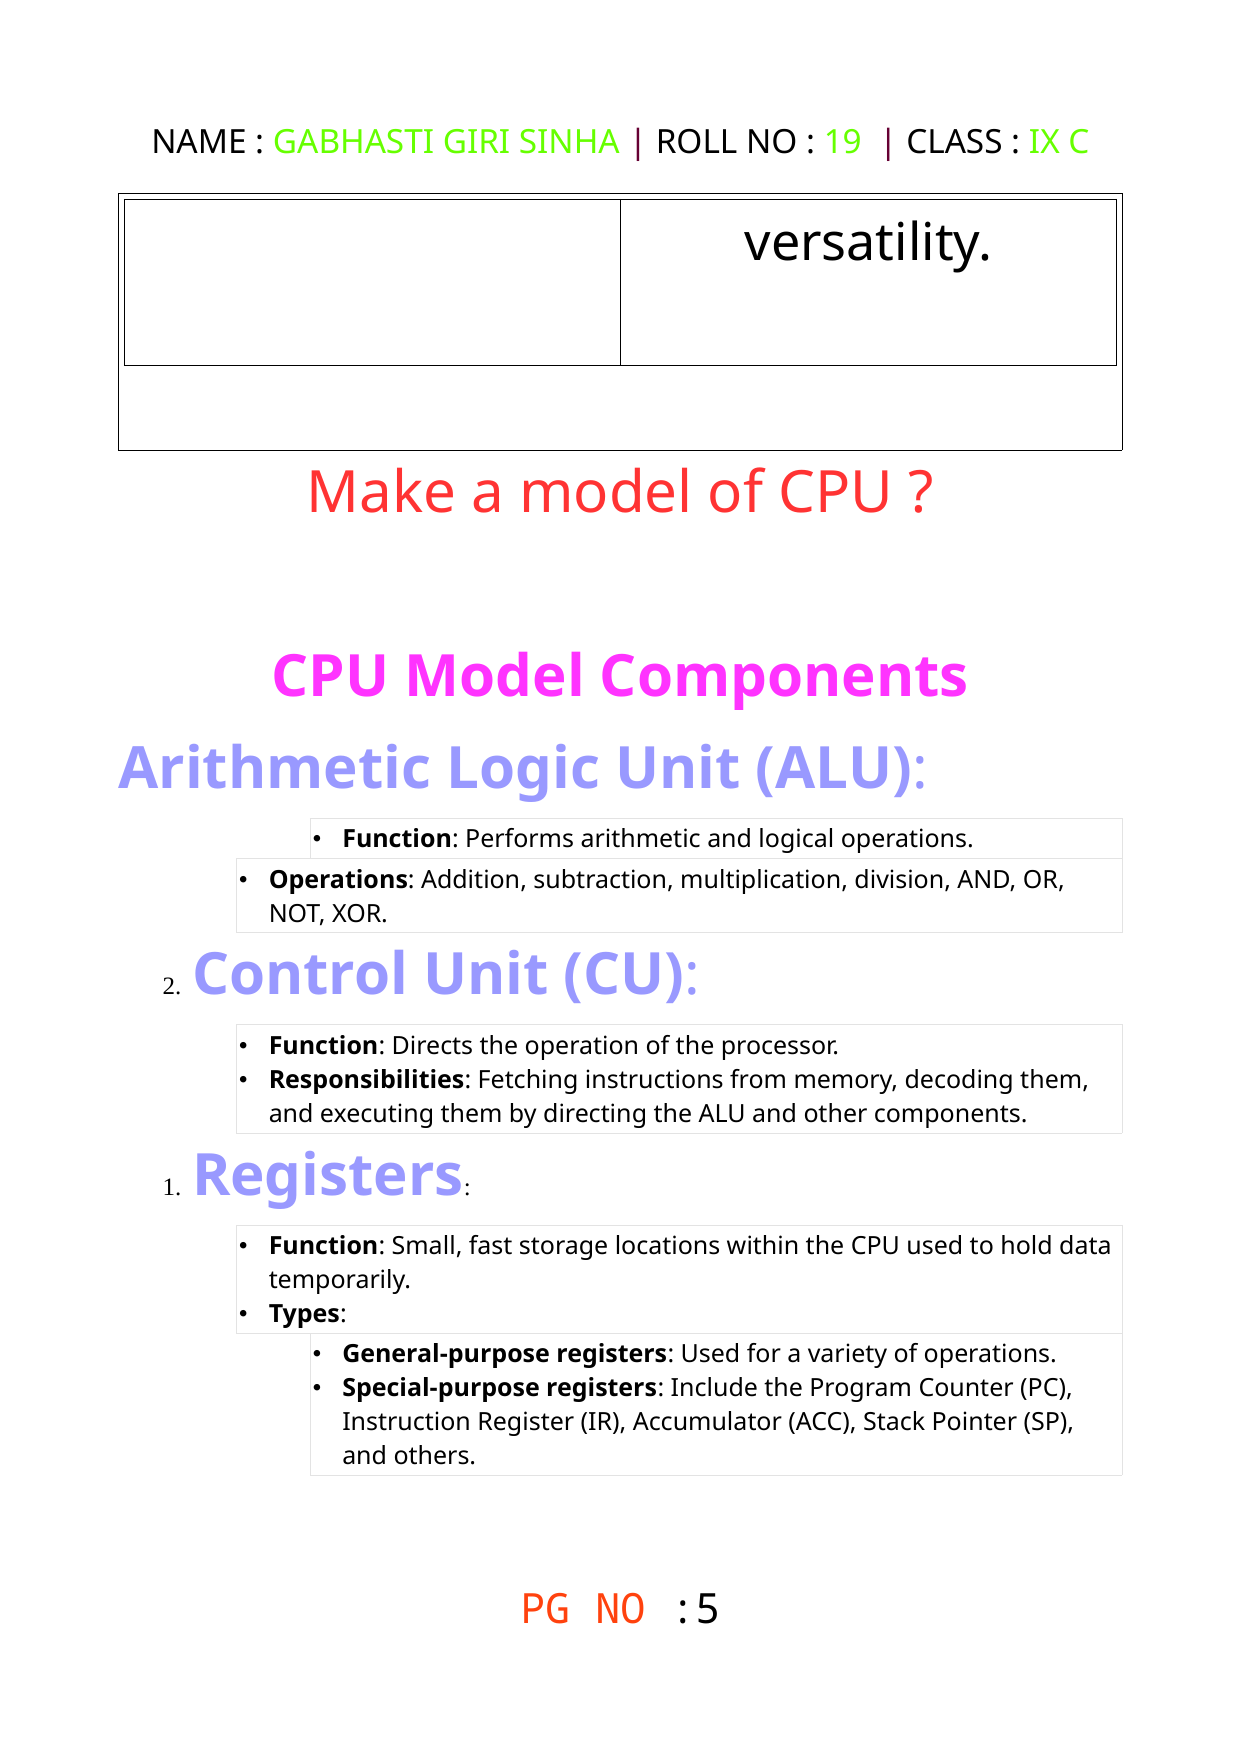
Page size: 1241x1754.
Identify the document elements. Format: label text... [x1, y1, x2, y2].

list Function: Directs the operation of the processor. [237, 1025, 1122, 1058]
list Special-purpose registers: Include the Program Counter (PC), Instruction Register (IR), Accumulator (ACC), Stack Pointer (SP), and others. [311, 1367, 1122, 1475]
list Types: [237, 1293, 1122, 1333]
table_cell [125, 200, 620, 365]
text Make a model of CPU ? [118, 451, 1122, 530]
list Function: Performs arithmetic and logical operations. [311, 819, 1122, 858]
text Arithmetic Logic Unit (ALU): [118, 726, 1122, 806]
list Responsibilities: Fetching instructions from memory, decoding them, and executing them by directing the ALU and other components. [237, 1058, 1122, 1133]
list Function: Small, fast storage locations within the CPU used to hold data temporarily. [237, 1226, 1122, 1293]
list Operations: Addition, subtraction, multiplication, division, AND, OR, NOT, XOR. [237, 859, 1122, 932]
table_header [119, 194, 1122, 450]
list Registers: [162, 1133, 1122, 1212]
subtitle CPU Model Components [118, 634, 1122, 714]
table_cell versatility. [621, 200, 1116, 365]
list Control Unit (CU): [162, 932, 1122, 1012]
list General-purpose registers: Used for a variety of operations. [311, 1334, 1122, 1367]
